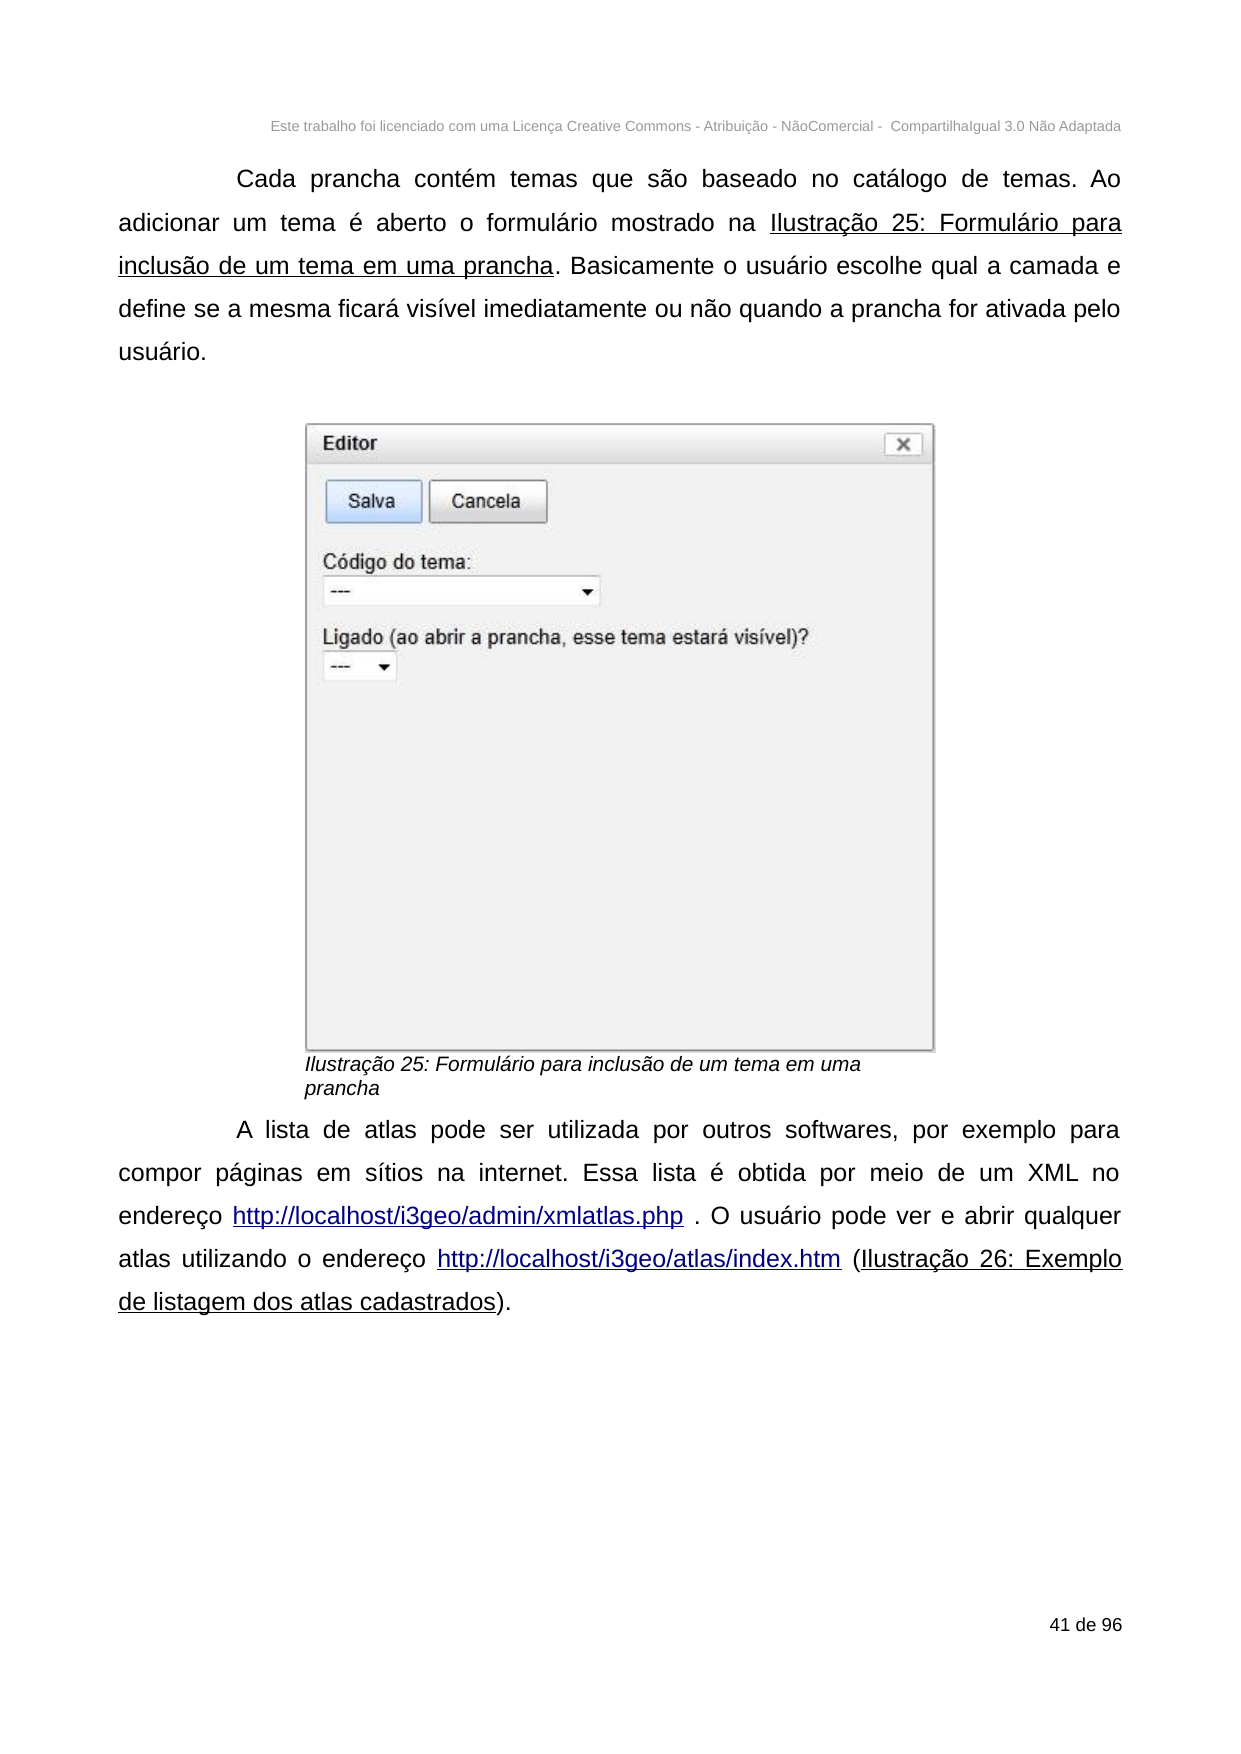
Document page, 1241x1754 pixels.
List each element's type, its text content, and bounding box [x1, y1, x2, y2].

text Ilustração 25: Formulário para inclusão de um tema em uma prancha [304, 1053, 936, 1100]
picture [304, 422, 936, 1053]
text Cada prancha contém temas que são baseado no catálogo de temas. Ao adicionar um tema é aberto o formulário mostrado na Ilustração 25: Formulário para inclusão de um tema em uma prancha. Basicamente o usuário escolhe qual a camada e define se a mesma ficará visível imediatamente ou não quando a prancha for ativada pelo usuário. [118, 164, 1122, 366]
text A lista de atlas pode ser utilizada por outros softwares, por exemplo para compor páginas em sítios na internet. Essa lista é obtida por meio de um XML no endereço http://localhost/i3geo/admin/xmlatlas.php . O usuário pode ver e abrir qualquer atlas utilizando o endereço http://localhost/i3geo/atlas/index.htm (Ilustração 26: Exemplo de listagem dos atlas cadastrados). [118, 410, 1122, 1316]
